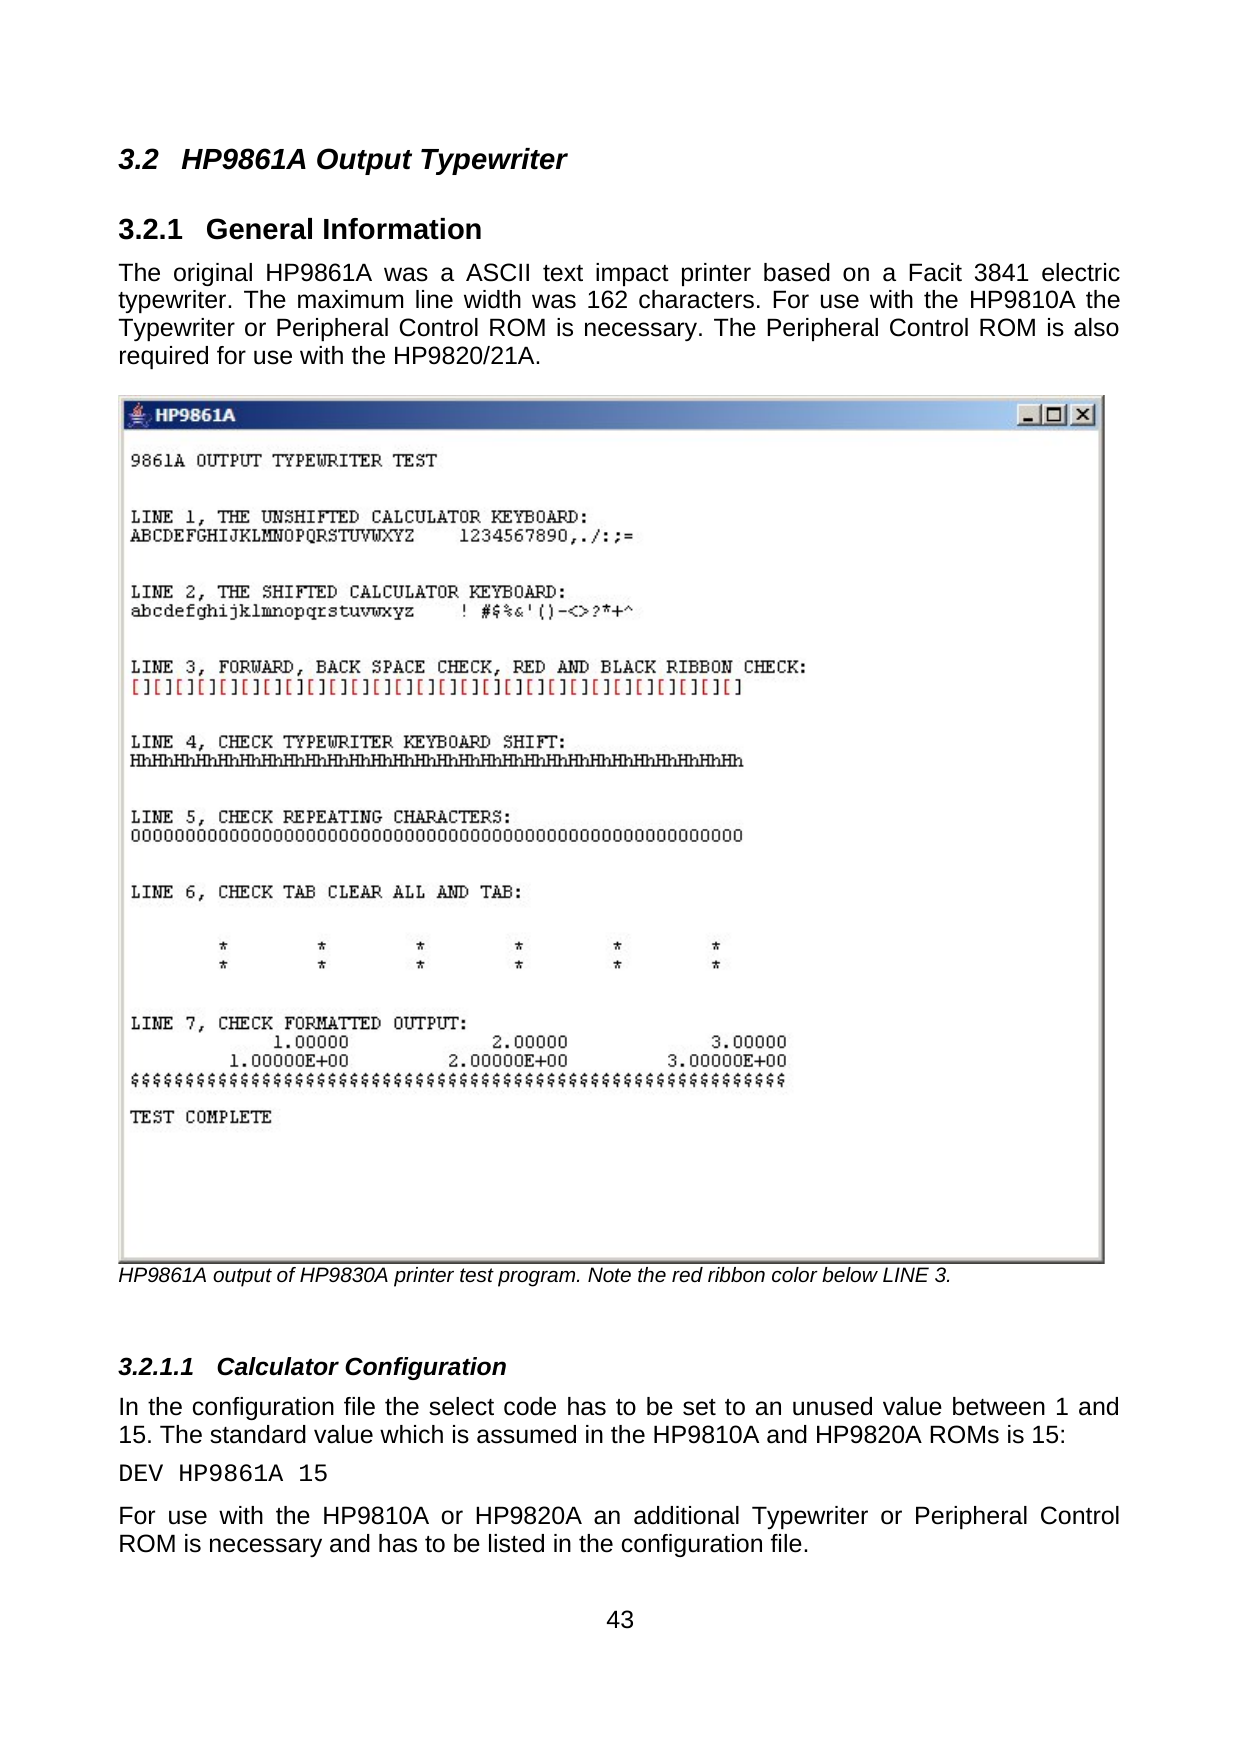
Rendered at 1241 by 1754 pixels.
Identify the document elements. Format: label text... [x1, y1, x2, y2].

text HP9861A output of HP9830A printer test program. Note the red ribbon color below LINE 3. [118, 395, 1122, 1287]
picture [118, 395, 1105, 1264]
subtitle HP9861A Output Typewriter [118, 143, 1122, 176]
subtitle Calculator Configuration [118, 1352, 1122, 1380]
text In the configuration file the select code has to be set to an unused value between 1 and 15. The standard value which is assumed in the HP9810A and HP9820A ROMs is 15: [118, 1393, 1122, 1448]
text DEV HP9861A 15 [118, 1461, 1122, 1489]
text For use with the HP9810A or HP9820A an additional Typewriter or Peripheral Control ROM is necessary and has to be listed in the configuration file. [118, 1502, 1122, 1558]
subtitle General Information [118, 213, 1122, 246]
text The original HP9861A was a ASCII text impact printer based on a Facit 3841 electric typewriter. The maximum line width was 162 characters. For use with the HP9810A the Typewriter or Peripheral Control ROM is necessary. The Peripheral Control ROM is also required for use with the HP9820/21A. [118, 258, 1122, 370]
